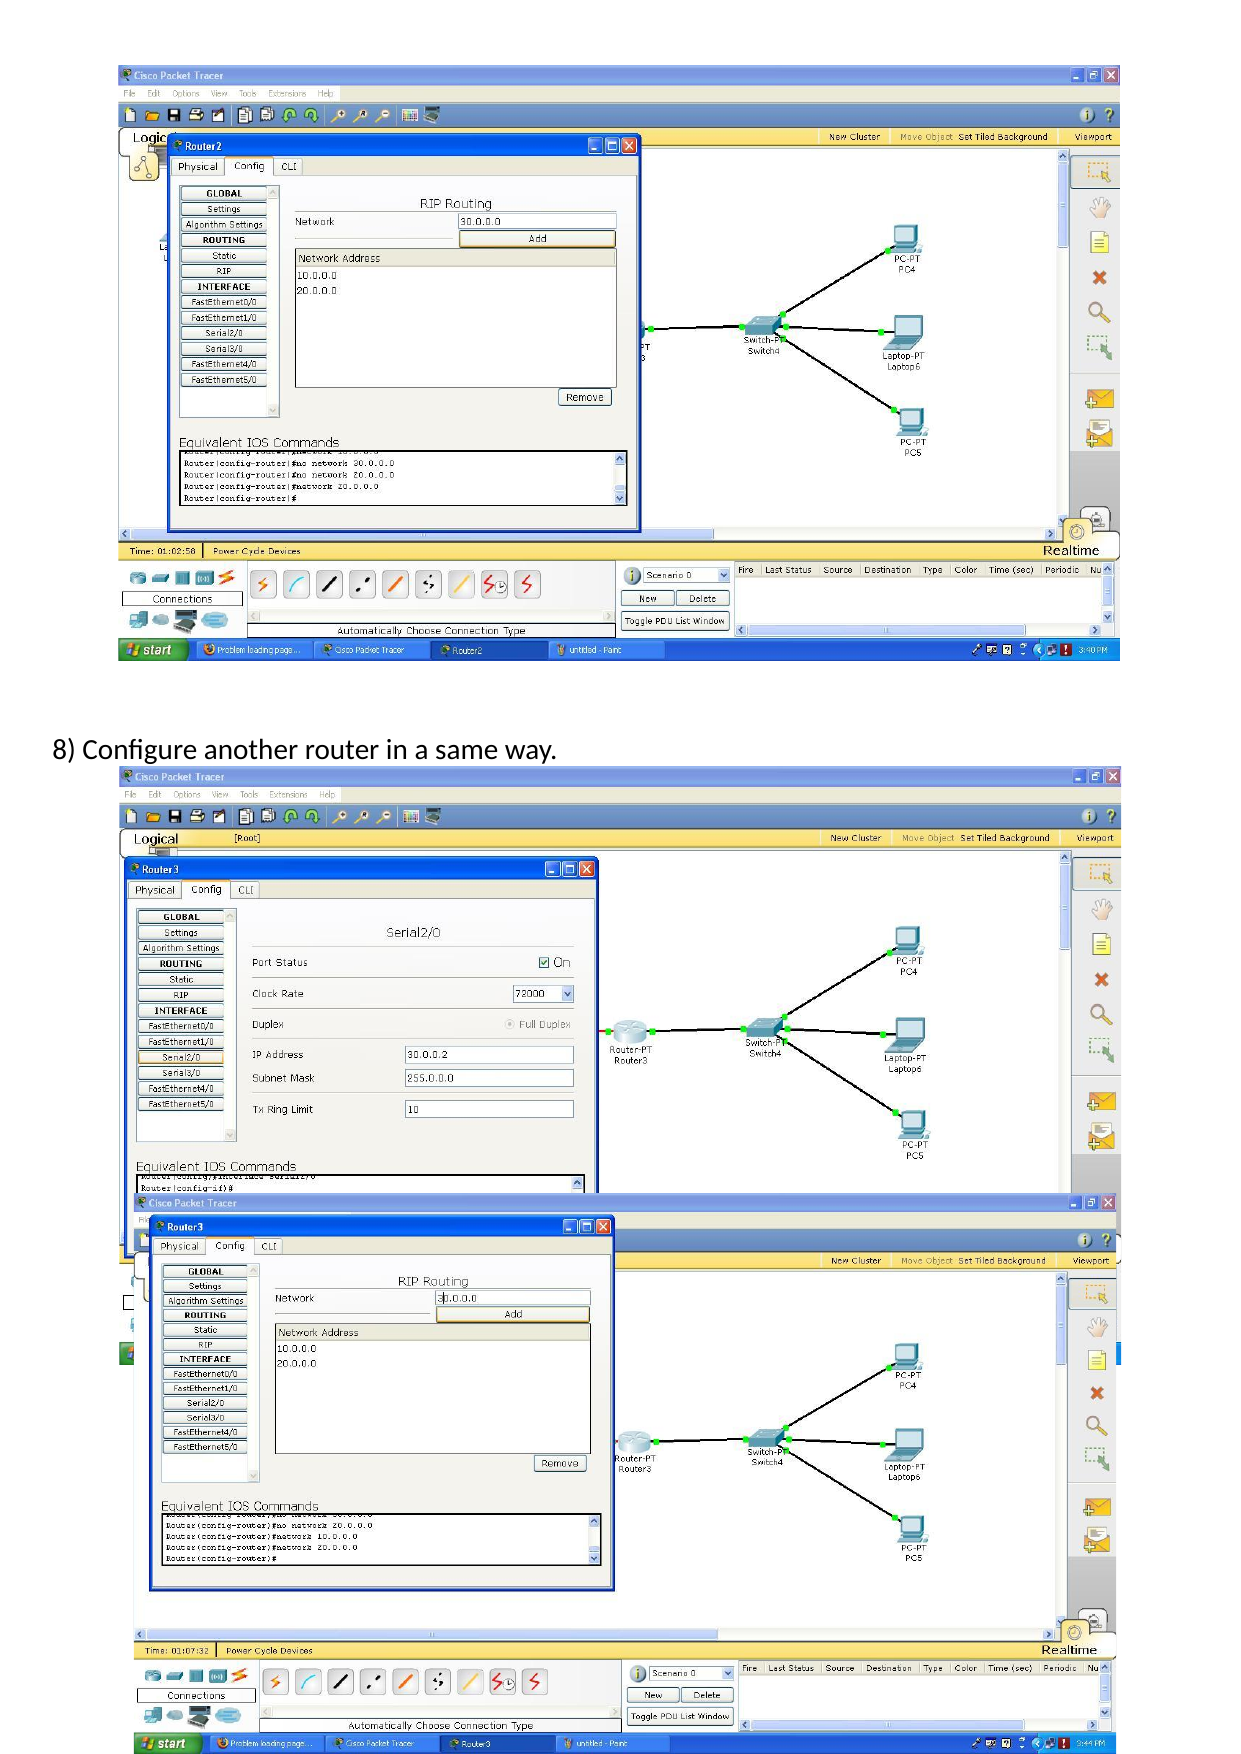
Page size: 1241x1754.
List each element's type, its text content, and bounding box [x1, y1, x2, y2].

list 8) Configure another router in a same way. [52, 731, 1187, 766]
